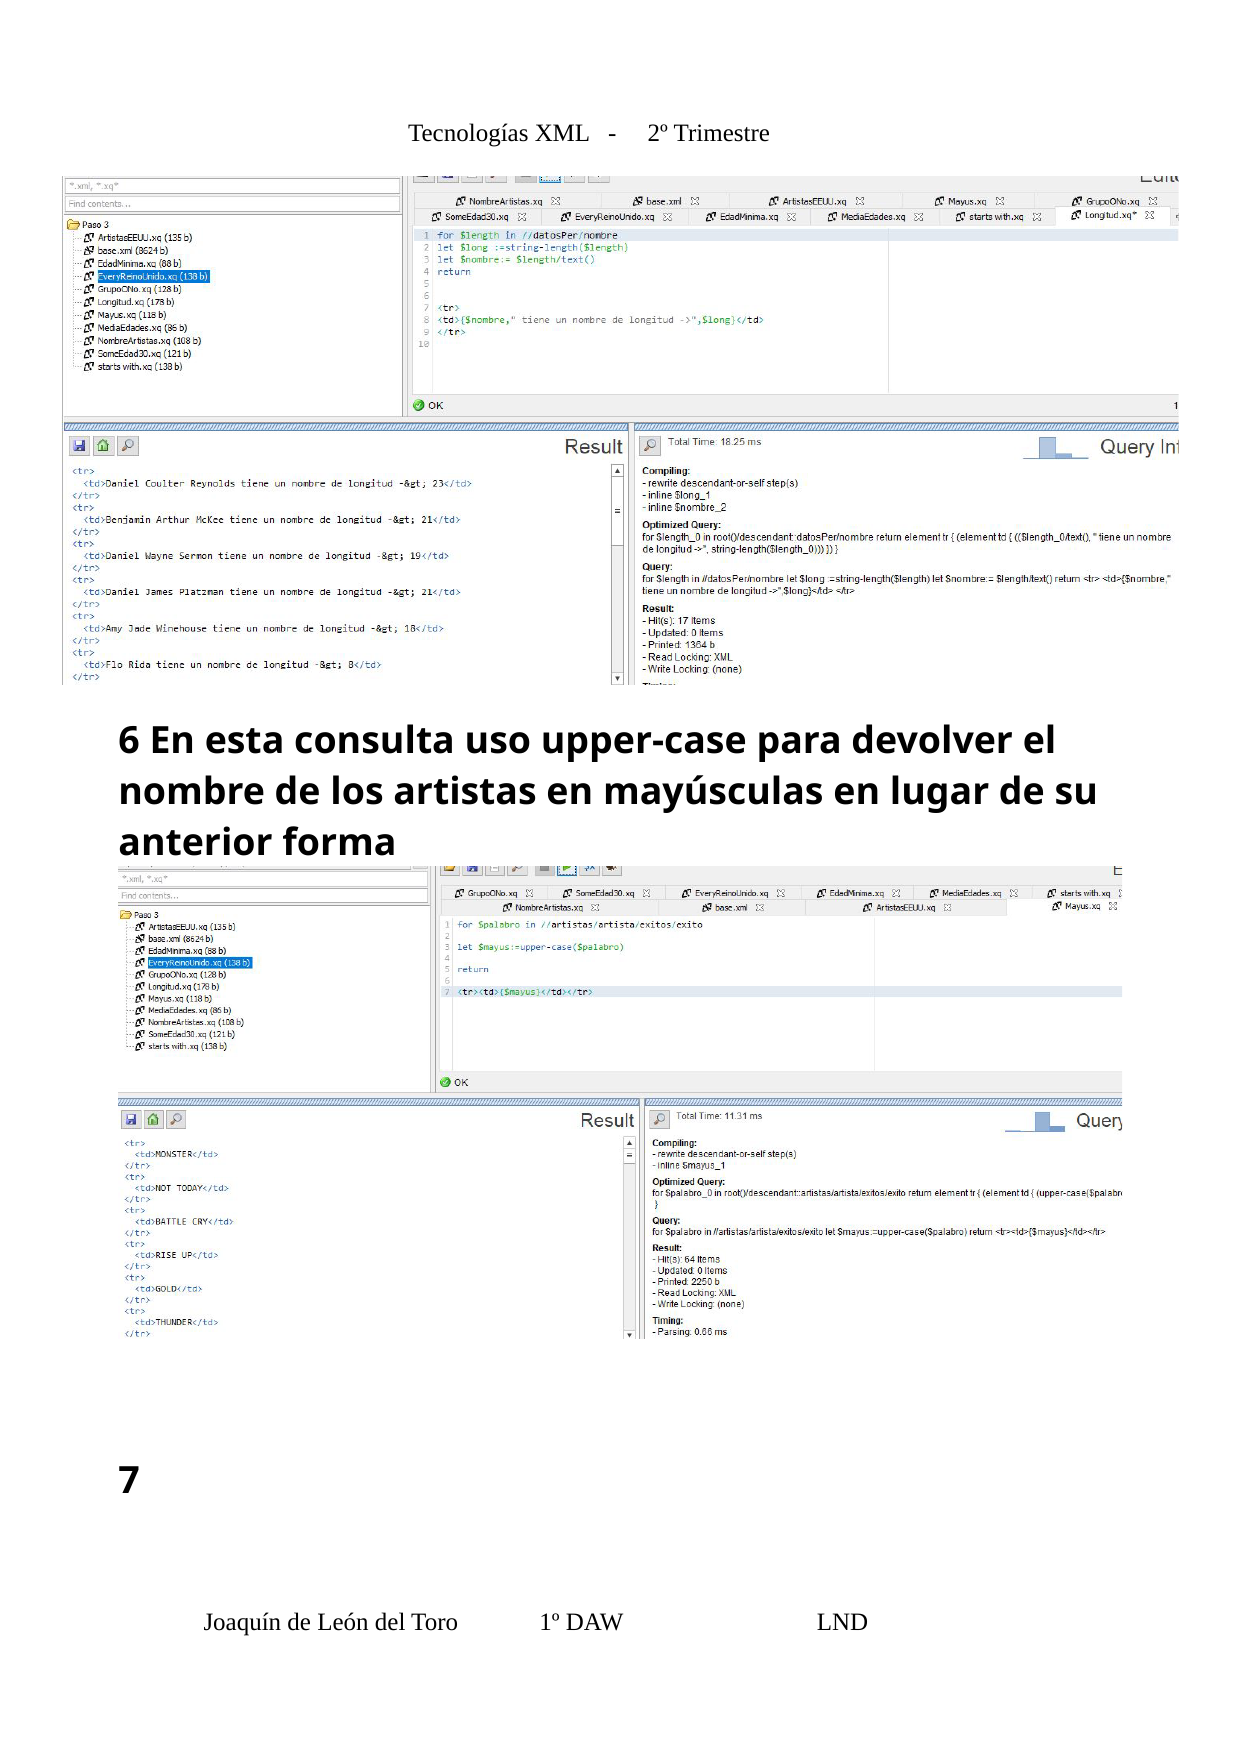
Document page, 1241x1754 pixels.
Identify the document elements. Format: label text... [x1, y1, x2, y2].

picture [61, 176, 1179, 685]
text 7 [118, 1453, 1122, 1504]
picture [118, 866, 1123, 1339]
text 6 En esta consulta uso upper-case para devolver el nombre de los artistas en mayúsculas en lugar de su anterior forma [118, 713, 1122, 866]
